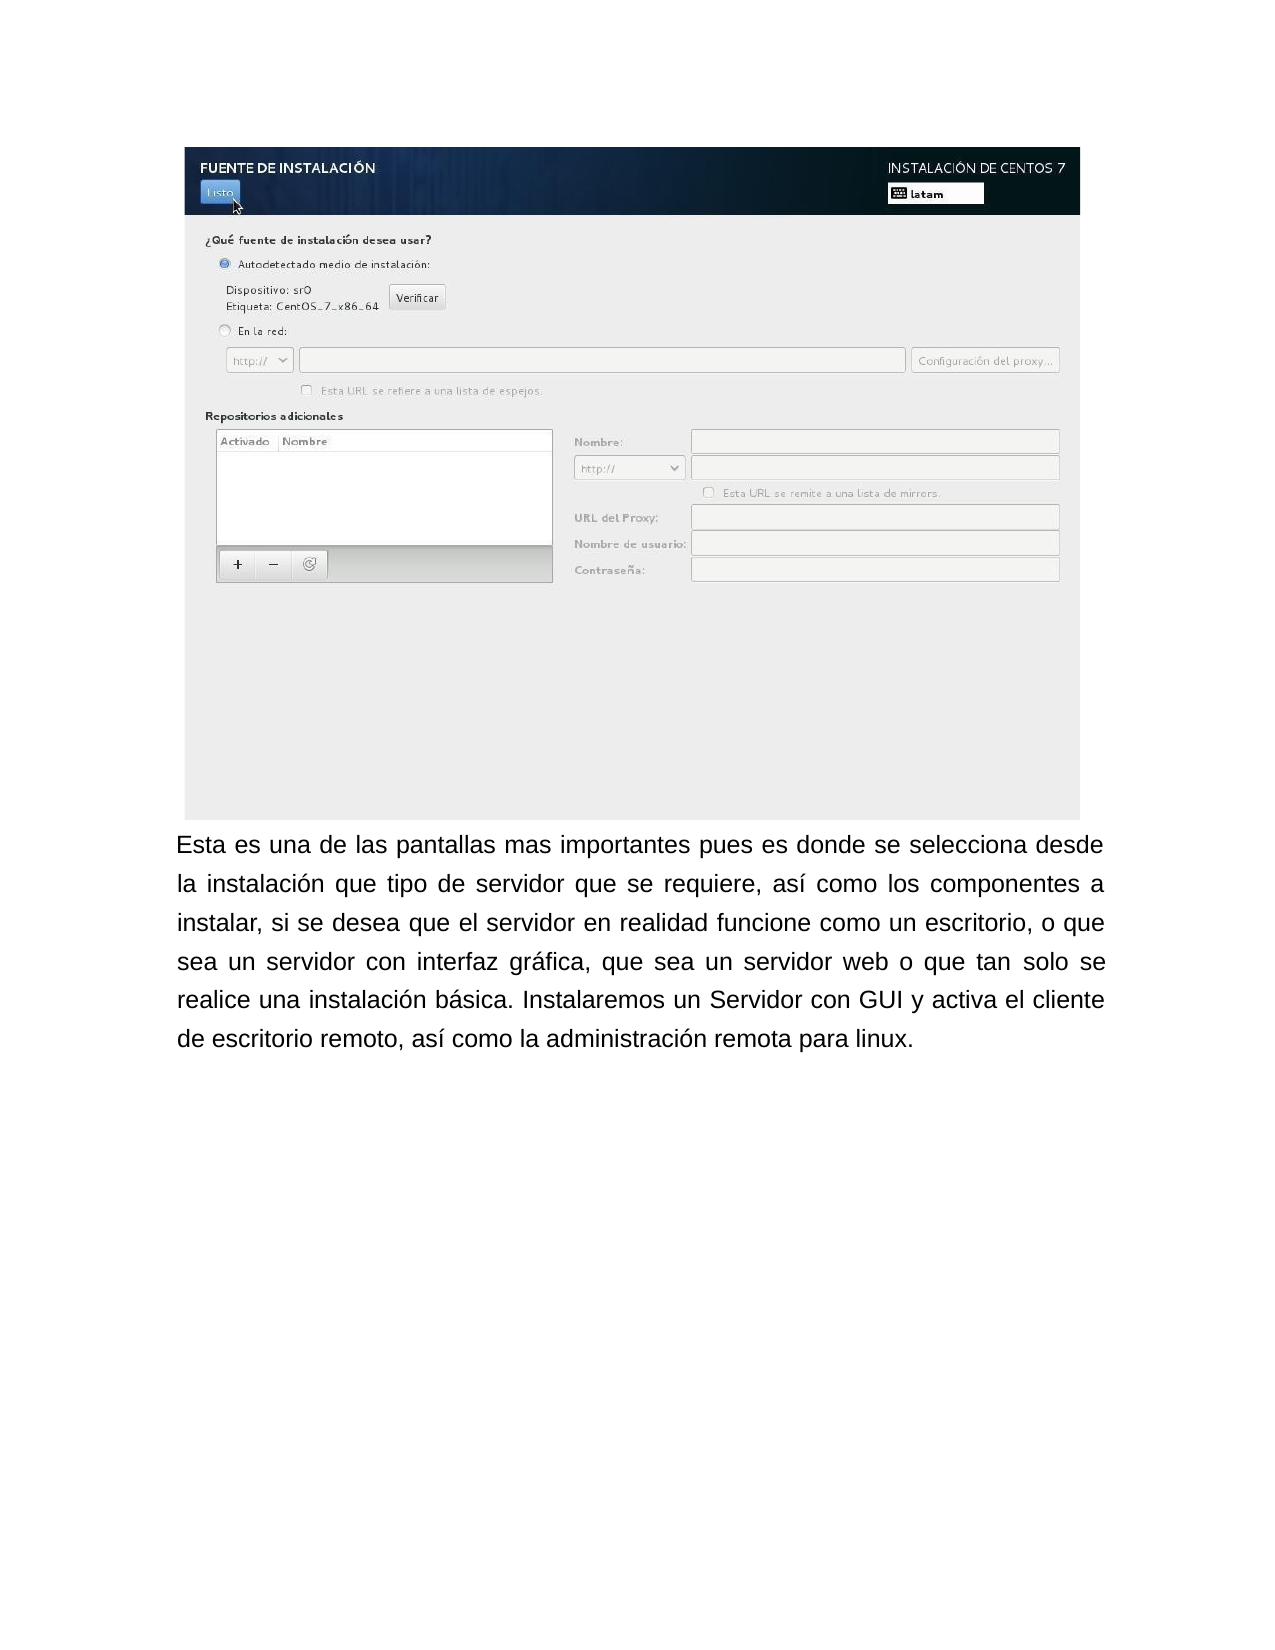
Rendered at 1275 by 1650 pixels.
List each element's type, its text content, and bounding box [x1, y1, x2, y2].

text Esta es una de las pantallas mas importantes pues es donde se selecciona desde la instalación que tipo de servidor que se requiere, así como los componentes a instalar, si se desea que el servidor en realidad funcione como un escritorio, o que sea un servidor con interfaz gráfica, que sea un servidor web o que tan solo se realice una instalación básica. Instalaremos un Servidor con GUI y activa el cliente de escritorio remoto, así como la administración remota para linux. [176, 831, 1106, 1053]
picture [184, 147, 1081, 820]
